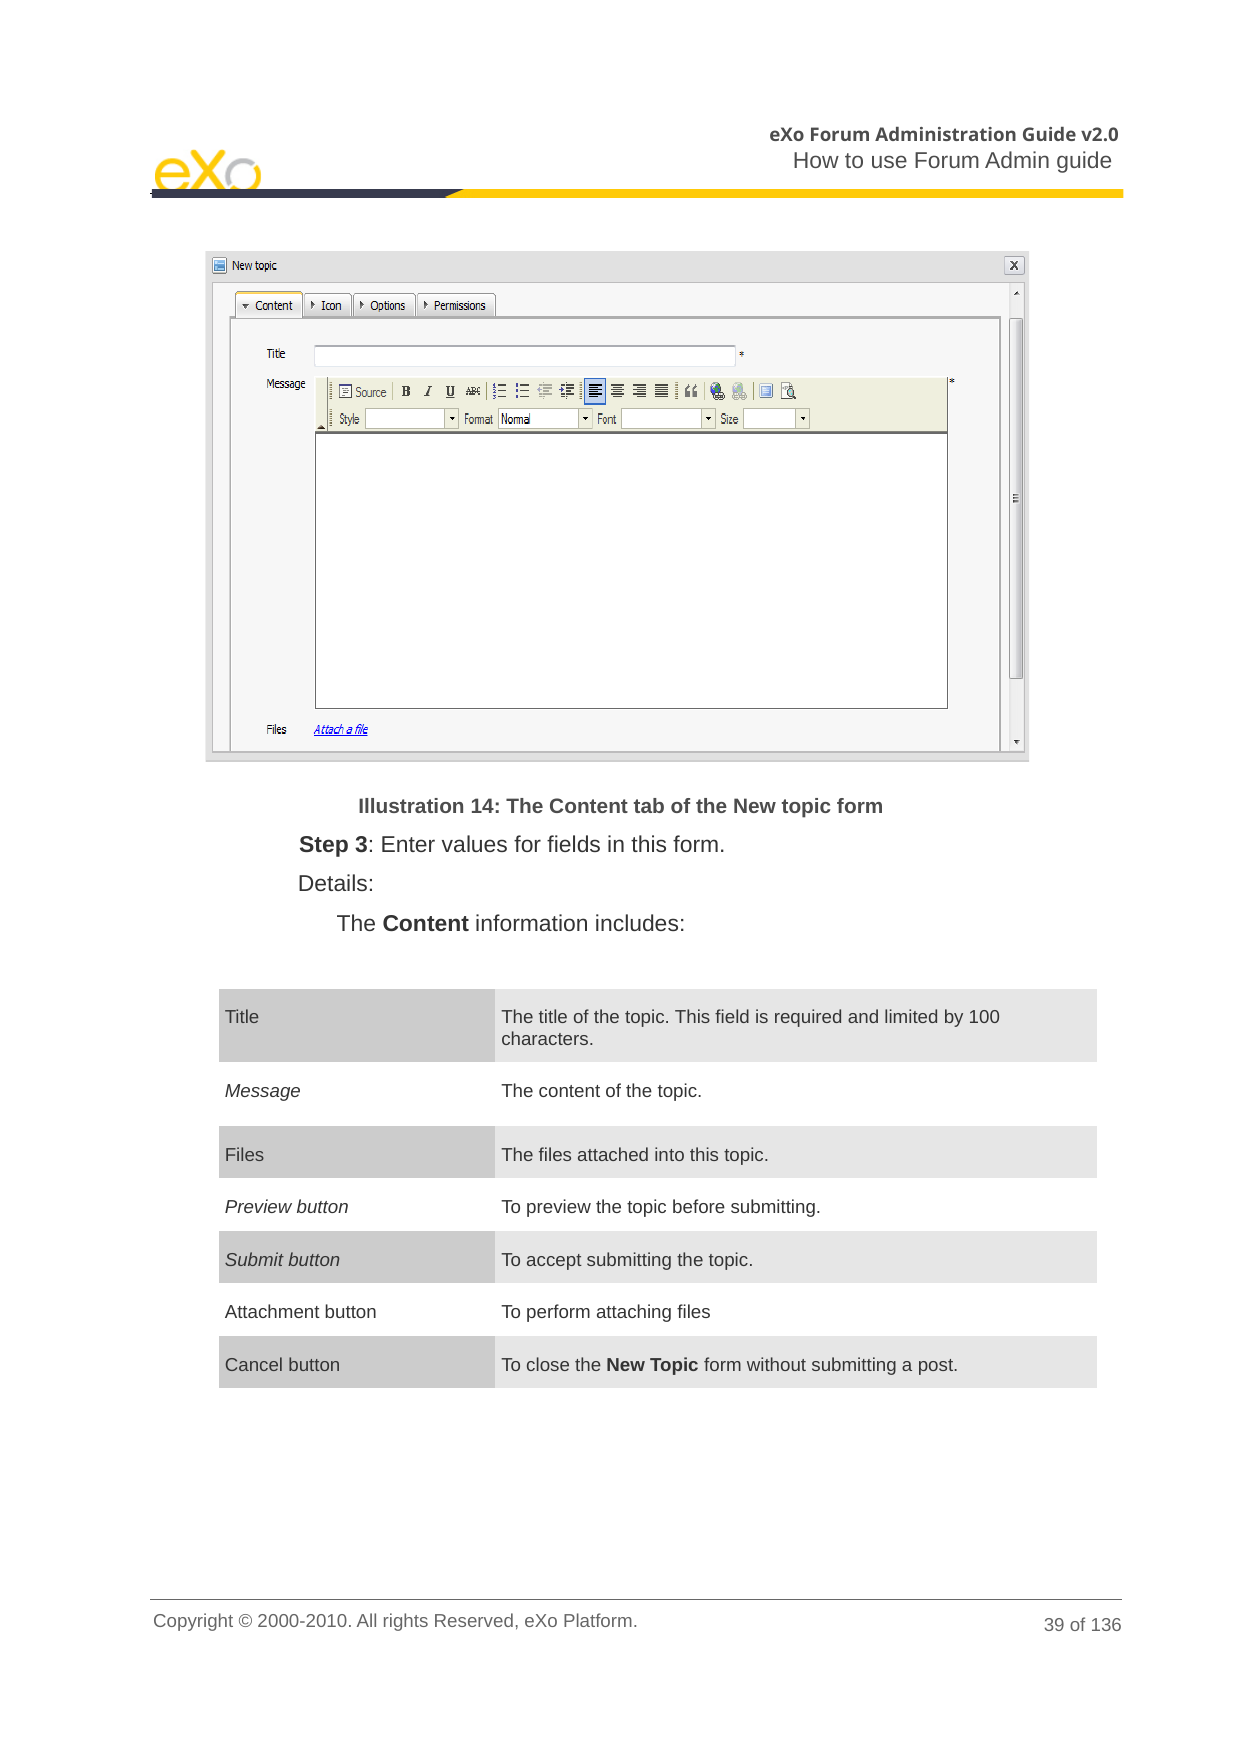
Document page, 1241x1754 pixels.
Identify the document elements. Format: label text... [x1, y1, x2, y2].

table_cell Submit button [219, 1231, 495, 1283]
text Details: [298, 870, 1122, 896]
table_cell To accept submitting the topic. [495, 1231, 1097, 1283]
table_cell Attachment button [219, 1283, 495, 1336]
table_cell Preview button [219, 1178, 495, 1231]
list The Content information includes: [299, 909, 1122, 936]
table_cell To preview the topic before submitting. [495, 1178, 1097, 1231]
list Step 3: Enter values for fields in this form. [171, 223, 1122, 857]
picture [205, 251, 1030, 762]
picture [151, 149, 1124, 198]
list Illustration 14: The Content tab of the New topic form [171, 300, 1071, 817]
table_header Title [219, 989, 495, 1062]
table_cell Cancel button [219, 1336, 495, 1388]
table_cell The files attached into this topic. [495, 1126, 1097, 1178]
table_cell To perform attaching files [495, 1283, 1097, 1336]
table_cell The content of the topic. [495, 1063, 1097, 1126]
table_header The title of the topic. This field is required and limited by 100 characters. [495, 989, 1097, 1062]
table_cell Message [219, 1063, 495, 1126]
table_cell To close the New Topic form without submitting a post. [495, 1336, 1097, 1388]
table_cell Files [219, 1126, 495, 1178]
